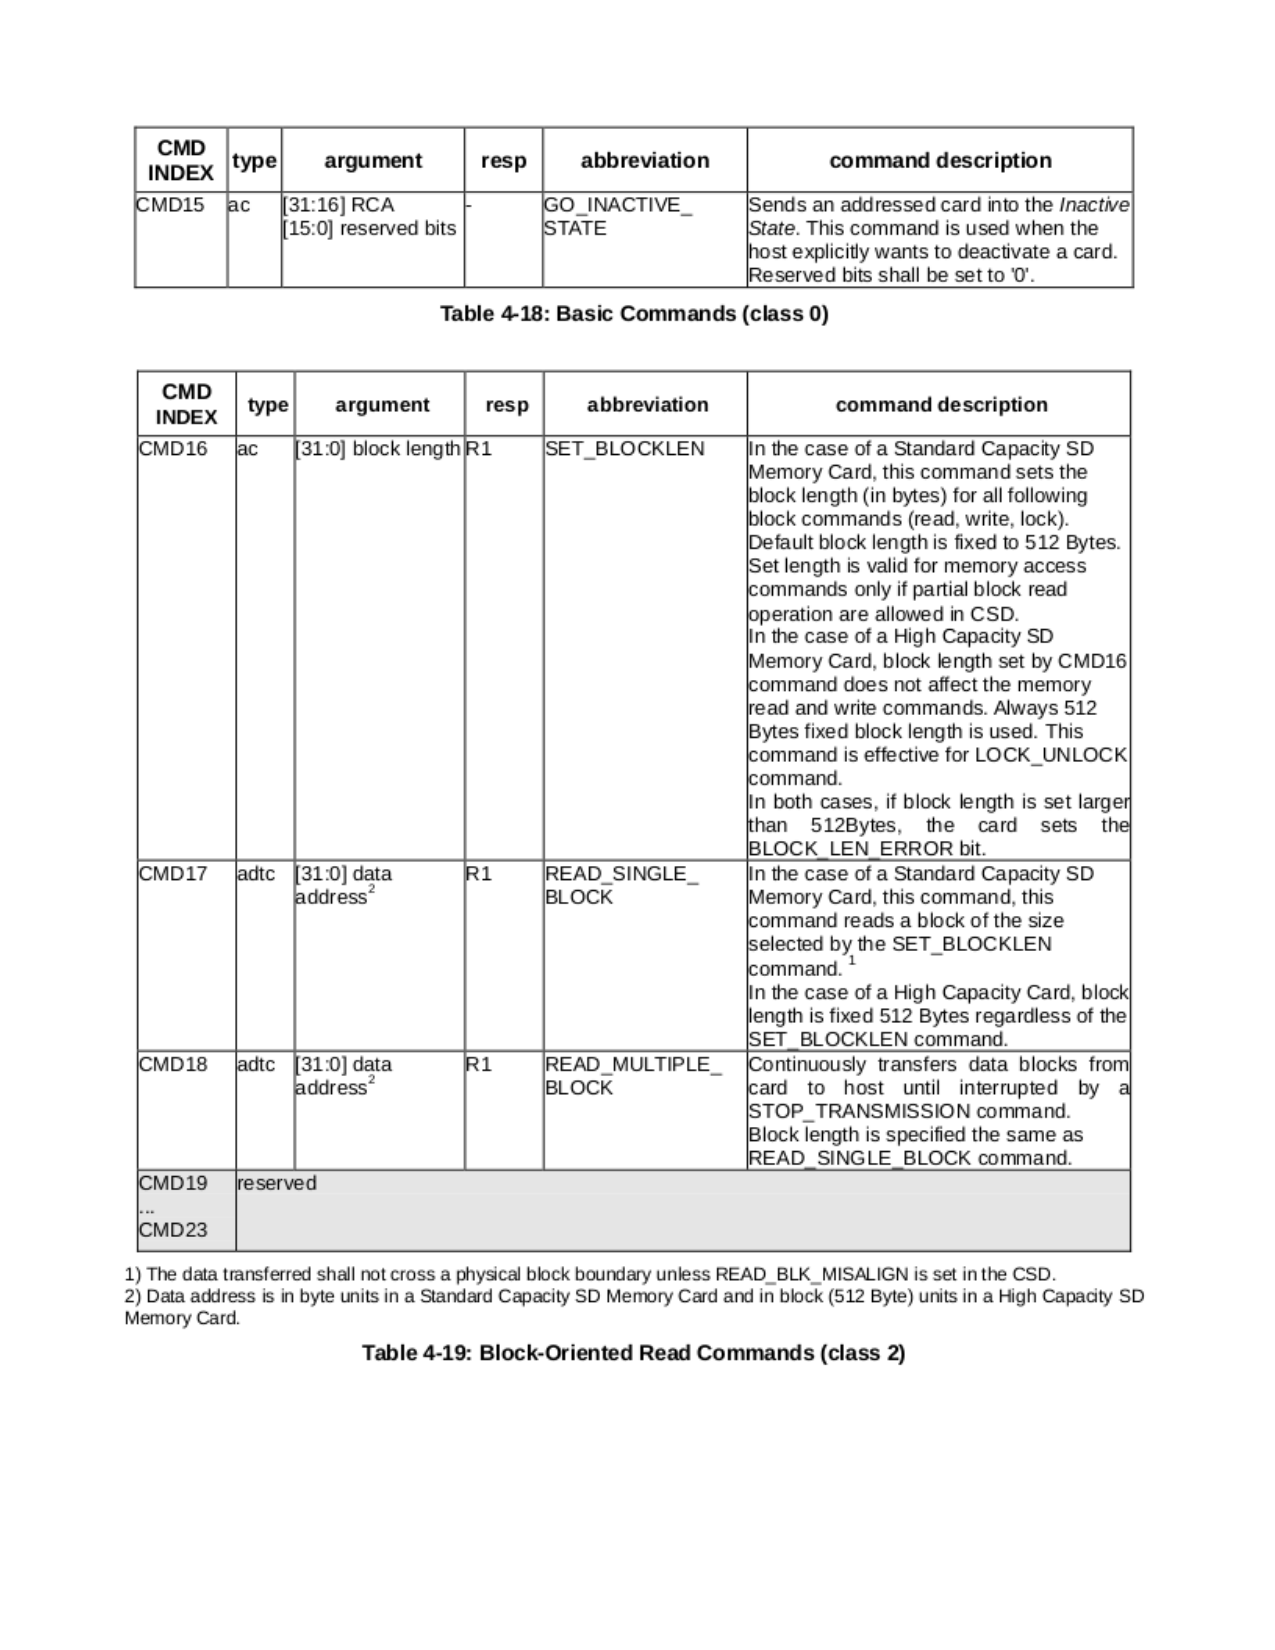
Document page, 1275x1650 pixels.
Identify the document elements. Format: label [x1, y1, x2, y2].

picture [120, 118, 1155, 1387]
